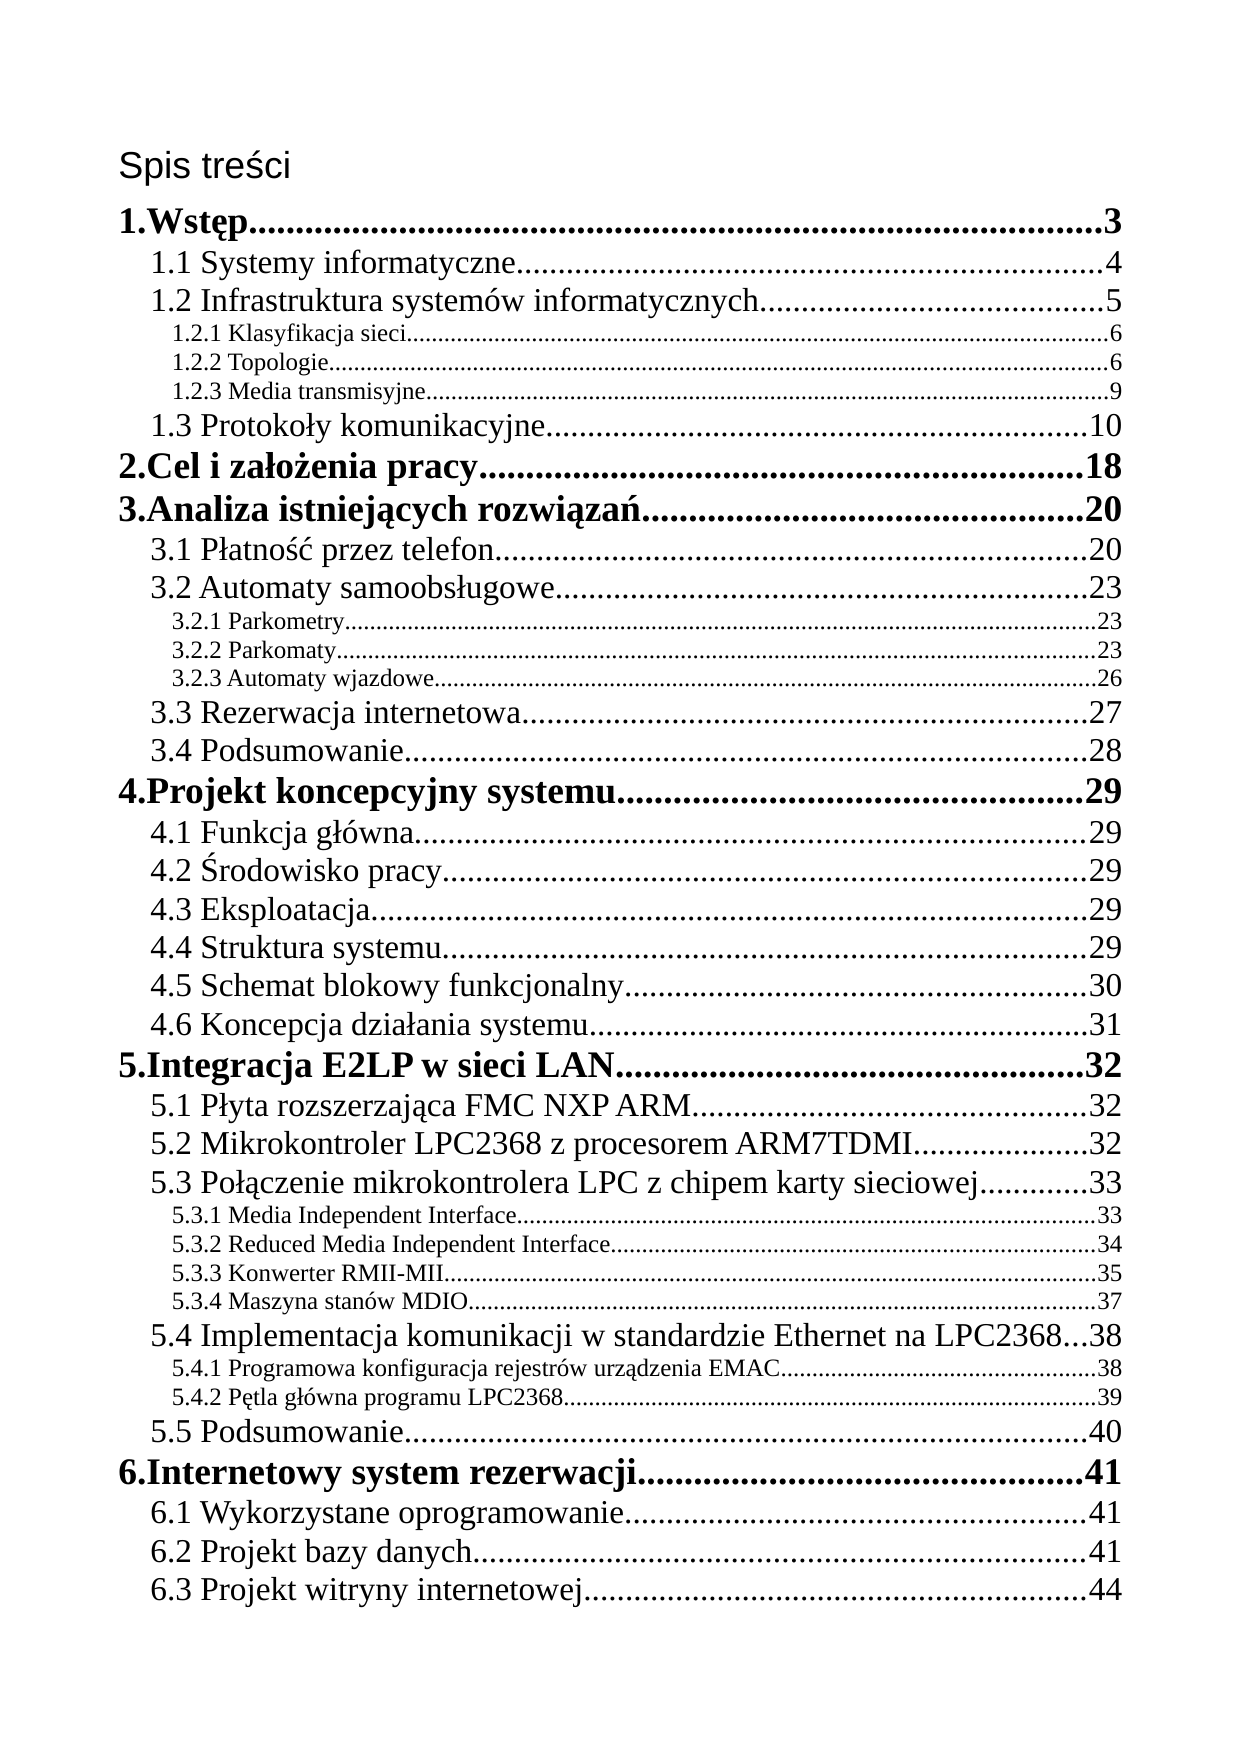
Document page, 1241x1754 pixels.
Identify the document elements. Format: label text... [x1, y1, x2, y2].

text 3.2.1 Parkometry 23 [118, 606, 1122, 635]
subtitle Spis treści [118, 143, 1122, 186]
text 5.1 Płyta rozszerzająca FMC NXP ARM 32 [118, 1085, 1122, 1123]
text 6.3 Projekt witryny internetowej 44 [118, 1569, 1122, 1607]
text 2.Cel i założenia pracy 18 [118, 443, 1122, 486]
text 6.1 Wykorzystane oprogramowanie 41 [118, 1492, 1122, 1531]
text 5.4 Implementacja komunikacji w standardzie Ethernet na LPC2368 38 [118, 1315, 1122, 1353]
text 3.Analiza istniejących rozwiązań 20 [118, 486, 1122, 529]
text 6.Internetowy system rezerwacji 41 [118, 1449, 1122, 1492]
text 3.2.2 Parkomaty 23 [118, 635, 1122, 663]
text 5.4.1 Programowa konfiguracja rejestrów urządzenia EMAC 38 [118, 1353, 1122, 1382]
text 4.5 Schemat blokowy funkcjonalny 30 [118, 965, 1122, 1004]
text 5.5 Podsumowanie 40 [118, 1411, 1122, 1449]
text 4.3 Eksploatacja 29 [118, 889, 1122, 927]
text 5.3 Połączenie mikrokontrolera LPC z chipem karty sieciowej 33 [118, 1162, 1122, 1200]
text 5.3.3 Konwerter RMII-MII 35 [118, 1258, 1122, 1286]
text 3.3 Rezerwacja internetowa 27 [118, 692, 1122, 731]
text 3.2.3 Automaty wjazdowe 26 [118, 663, 1122, 692]
text 1.2.3 Media transmisyjne 9 [118, 376, 1122, 405]
text 1.2 Infrastruktura systemów informatycznych 5 [118, 280, 1122, 318]
text 3.4 Podsumowanie 28 [118, 731, 1122, 769]
text 3.1 Płatność przez telefon 20 [118, 529, 1122, 568]
text 1.2.1 Klasyfikacja sieci 6 [118, 318, 1122, 347]
text 5.3.1 Media Independent Interface 33 [118, 1200, 1122, 1229]
text 5.3.4 Maszyna stanów MDIO 37 [118, 1286, 1122, 1315]
text 4.2 Środowisko pracy 29 [118, 850, 1122, 889]
text 5.2 Mikrokontroler LPC2368 z procesorem ARM7TDMI 32 [118, 1123, 1122, 1162]
text 5.3.2 Reduced Media Independent Interface 34 [118, 1229, 1122, 1258]
text 1.Wstęp 3 [118, 199, 1122, 242]
text 6.2 Projekt bazy danych 41 [118, 1531, 1122, 1569]
text 4.4 Struktura systemu 29 [118, 927, 1122, 965]
text 4.6 Koncepcja działania systemu 31 [118, 1004, 1122, 1042]
text 4.1 Funkcja główna 29 [118, 812, 1122, 850]
text 3.2 Automaty samoobsługowe 23 [118, 568, 1122, 606]
text 1.2.2 Topologie 6 [118, 347, 1122, 376]
text 1.1 Systemy informatyczne 4 [118, 242, 1122, 280]
text 5.4.2 Pętla główna programu LPC2368 39 [118, 1382, 1122, 1411]
text 5.Integracja E2LP w sieci LAN 32 [118, 1042, 1122, 1085]
text 4.Projekt koncepcyjny systemu 29 [118, 769, 1122, 812]
text 1.3 Protokoły komunikacyjne 10 [118, 405, 1122, 443]
